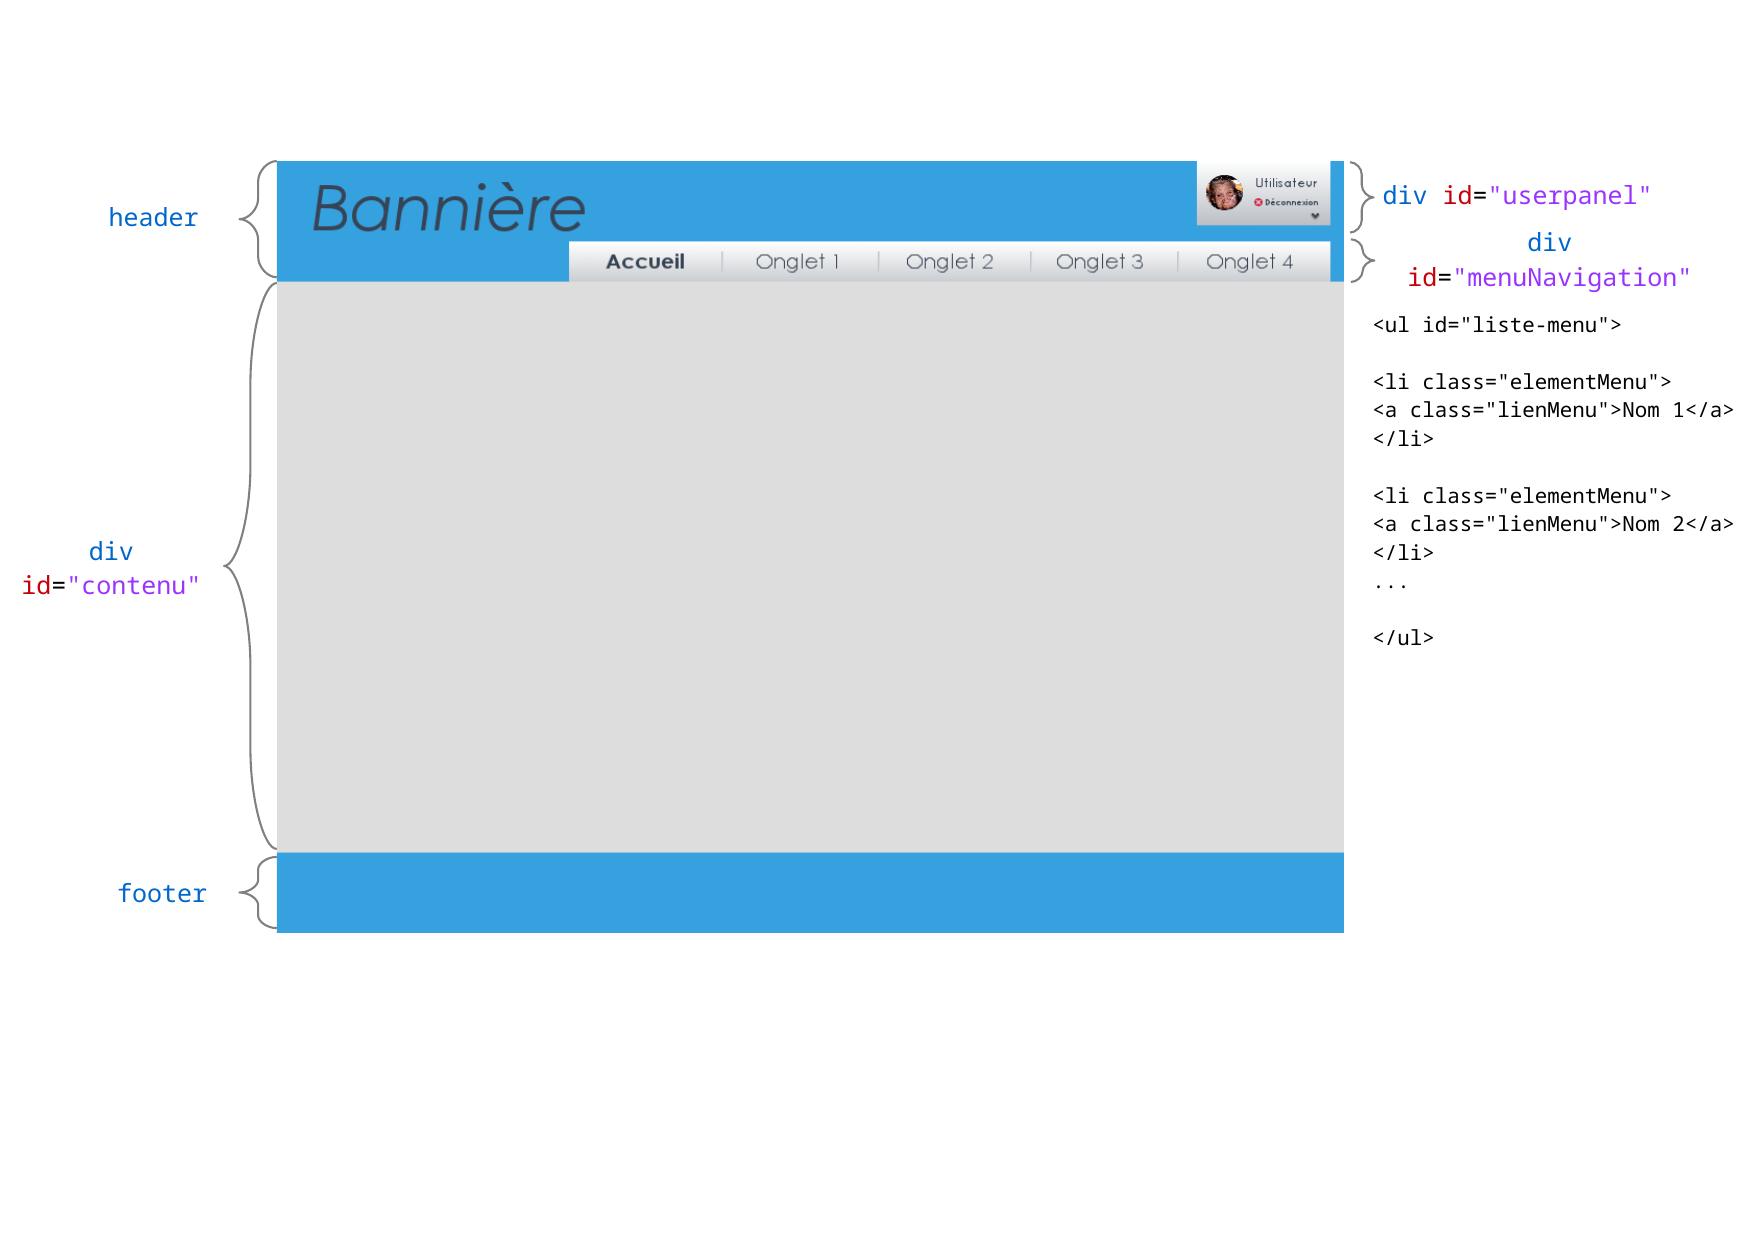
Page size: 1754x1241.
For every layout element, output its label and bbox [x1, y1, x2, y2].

picture [276, 161, 1344, 933]
